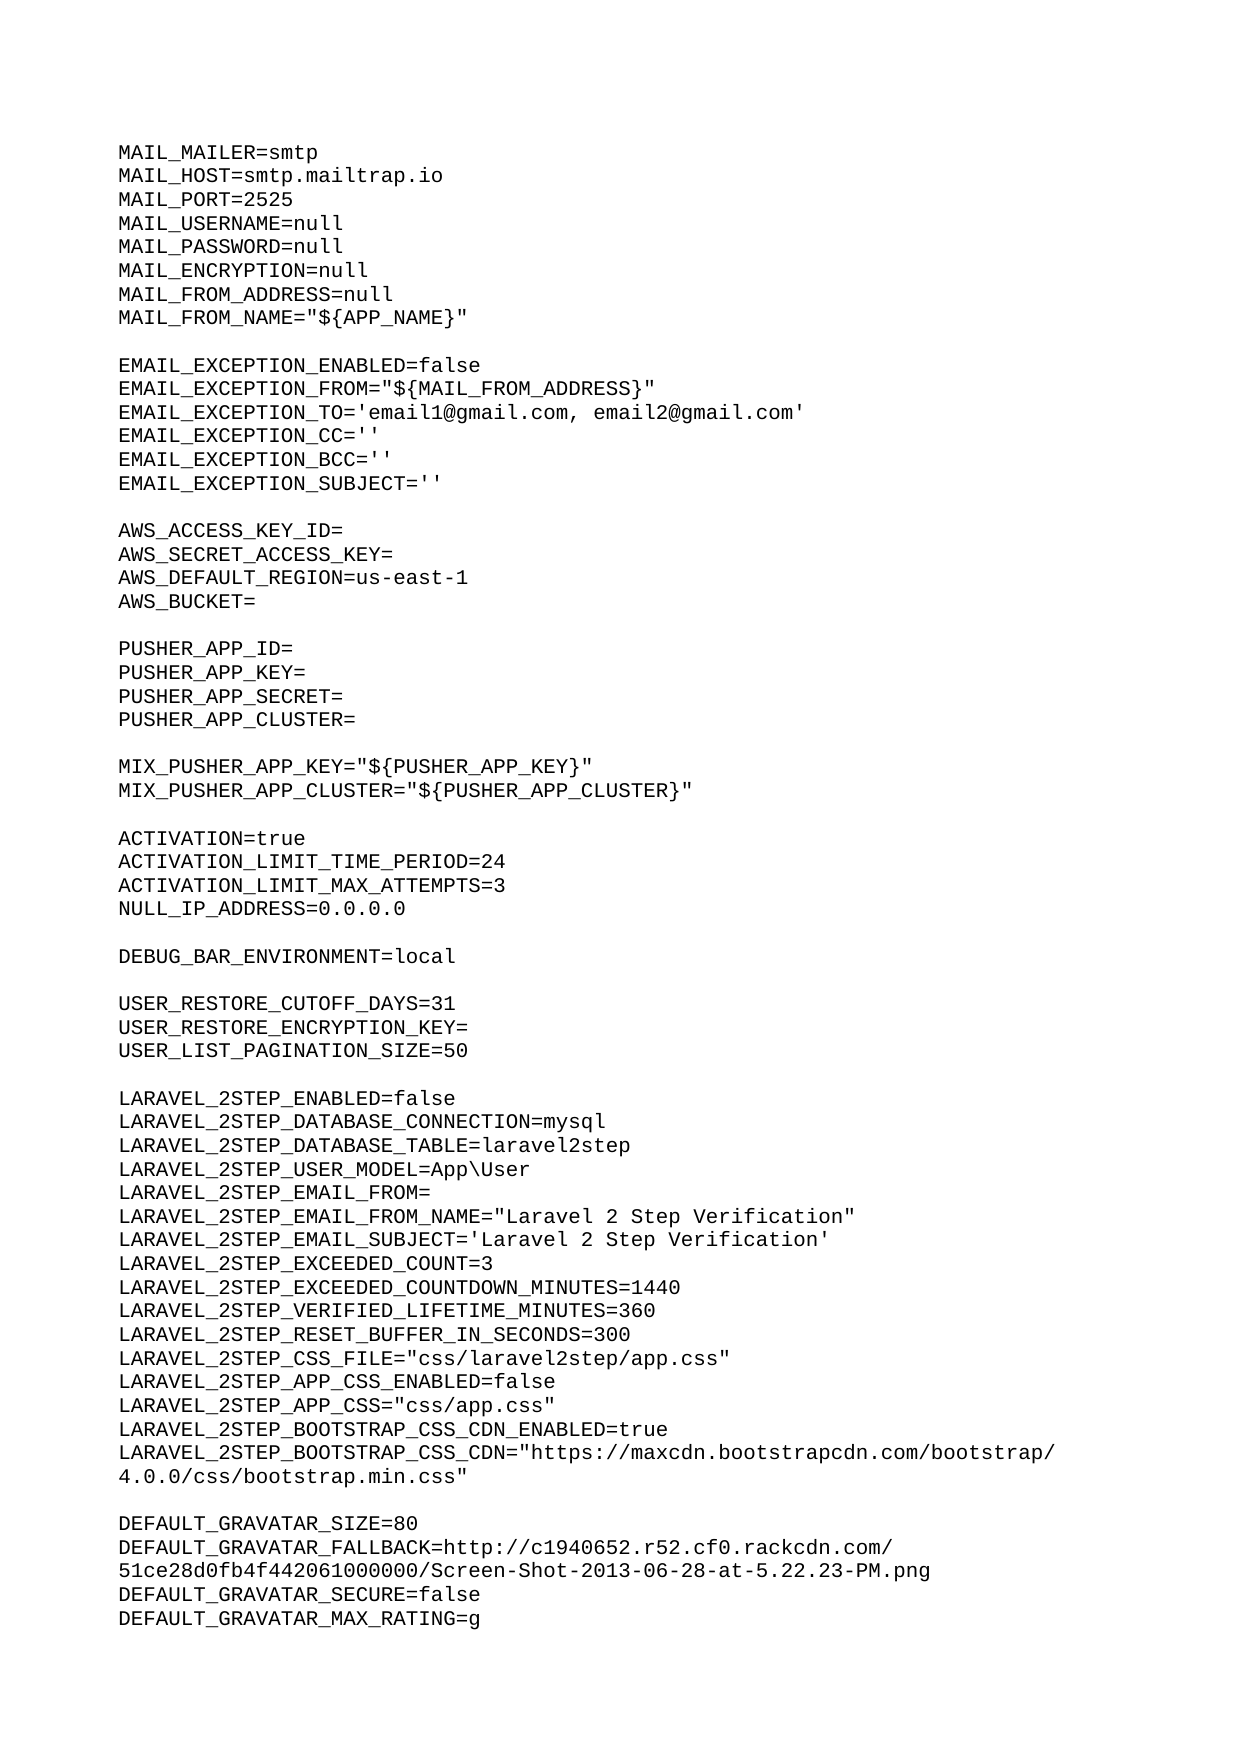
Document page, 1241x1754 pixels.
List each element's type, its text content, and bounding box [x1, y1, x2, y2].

text LARAVEL_2STEP_DATABASE_TABLE=laravel2step [118, 1135, 1122, 1158]
text LARAVEL_2STEP_DATABASE_CONNECTION=mysql [118, 1111, 1122, 1135]
text AWS_DEFAULT_REGION=us-east-1 [118, 567, 1122, 591]
text EMAIL_EXCEPTION_ENABLED=false [118, 354, 1122, 378]
text PUSHER_APP_SECRET= [118, 686, 1122, 709]
text MAIL_USERNAME=null [118, 213, 1122, 236]
text LARAVEL_2STEP_APP_CSS="css/app.css" [118, 1395, 1122, 1419]
text MAIL_MAILER=smtp [118, 142, 1122, 165]
text LARAVEL_2STEP_USER_MODEL=App\User [118, 1158, 1122, 1182]
text DEBUG_BAR_ENVIRONMENT=local [118, 946, 1122, 969]
text AWS_BUCKET= [118, 591, 1122, 615]
text EMAIL_EXCEPTION_FROM="${MAIL_FROM_ADDRESS}" [118, 378, 1122, 402]
text LARAVEL_2STEP_APP_CSS_ENABLED=false [118, 1371, 1122, 1395]
text LARAVEL_2STEP_EXCEEDED_COUNT=3 [118, 1253, 1122, 1277]
text PUSHER_APP_KEY= [118, 662, 1122, 686]
text MAIL_ENCRYPTION=null [118, 260, 1122, 284]
text ACTIVATION_LIMIT_TIME_PERIOD=24 [118, 851, 1122, 875]
text PUSHER_APP_CLUSTER= [118, 709, 1122, 733]
text MAIL_PASSWORD=null [118, 236, 1122, 260]
text DEFAULT_GRAVATAR_MAX_RATING=g [118, 1608, 1122, 1631]
text AWS_ACCESS_KEY_ID= [118, 520, 1122, 544]
text MAIL_HOST=smtp.mailtrap.io [118, 165, 1122, 189]
text LARAVEL_2STEP_CSS_FILE="css/laravel2step/app.css" [118, 1348, 1122, 1371]
text MIX_PUSHER_APP_KEY="${PUSHER_APP_KEY}" [118, 757, 1122, 780]
text DEFAULT_GRAVATAR_SIZE=80 [118, 1513, 1122, 1537]
text ACTIVATION_LIMIT_MAX_ATTEMPTS=3 [118, 875, 1122, 898]
text USER_RESTORE_CUTOFF_DAYS=31 [118, 993, 1122, 1017]
text LARAVEL_2STEP_EMAIL_SUBJECT='Laravel 2 Step Verification' [118, 1229, 1122, 1253]
text EMAIL_EXCEPTION_BCC='' [118, 449, 1122, 473]
text LARAVEL_2STEP_RESET_BUFFER_IN_SECONDS=300 [118, 1324, 1122, 1348]
text USER_LIST_PAGINATION_SIZE=50 [118, 1040, 1122, 1064]
text EMAIL_EXCEPTION_TO='email1@gmail.com, email2@gmail.com' [118, 402, 1122, 426]
text LARAVEL_2STEP_BOOTSTRAP_CSS_CDN="https://maxcdn.bootstrapcdn.com/bootstrap/4.0.0/css/bootstrap.min.css" [118, 1442, 1122, 1489]
text EMAIL_EXCEPTION_CC='' [118, 426, 1122, 449]
text PUSHER_APP_ID= [118, 638, 1122, 662]
text NULL_IP_ADDRESS=0.0.0.0 [118, 898, 1122, 922]
text EMAIL_EXCEPTION_SUBJECT='' [118, 473, 1122, 496]
text MAIL_FROM_ADDRESS=null [118, 284, 1122, 307]
text LARAVEL_2STEP_BOOTSTRAP_CSS_CDN_ENABLED=true [118, 1419, 1122, 1442]
text DEFAULT_GRAVATAR_FALLBACK=http://c1940652.r52.cf0.rackcdn.com/51ce28d0fb4f442061000000/Screen-Shot-2013-06-28-at-5.22.23-PM.png [118, 1537, 1122, 1584]
text MIX_PUSHER_APP_CLUSTER="${PUSHER_APP_CLUSTER}" [118, 780, 1122, 804]
text USER_RESTORE_ENCRYPTION_KEY= [118, 1017, 1122, 1040]
text LARAVEL_2STEP_VERIFIED_LIFETIME_MINUTES=360 [118, 1300, 1122, 1324]
text MAIL_FROM_NAME="${APP_NAME}" [118, 307, 1122, 331]
text AWS_SECRET_ACCESS_KEY= [118, 544, 1122, 567]
text DEFAULT_GRAVATAR_SECURE=false [118, 1584, 1122, 1608]
text LARAVEL_2STEP_EXCEEDED_COUNTDOWN_MINUTES=1440 [118, 1277, 1122, 1300]
text LARAVEL_2STEP_EMAIL_FROM= [118, 1182, 1122, 1206]
text ACTIVATION=true [118, 827, 1122, 851]
text LARAVEL_2STEP_EMAIL_FROM_NAME="Laravel 2 Step Verification" [118, 1206, 1122, 1229]
text LARAVEL_2STEP_ENABLED=false [118, 1088, 1122, 1111]
text MAIL_PORT=2525 [118, 189, 1122, 213]
